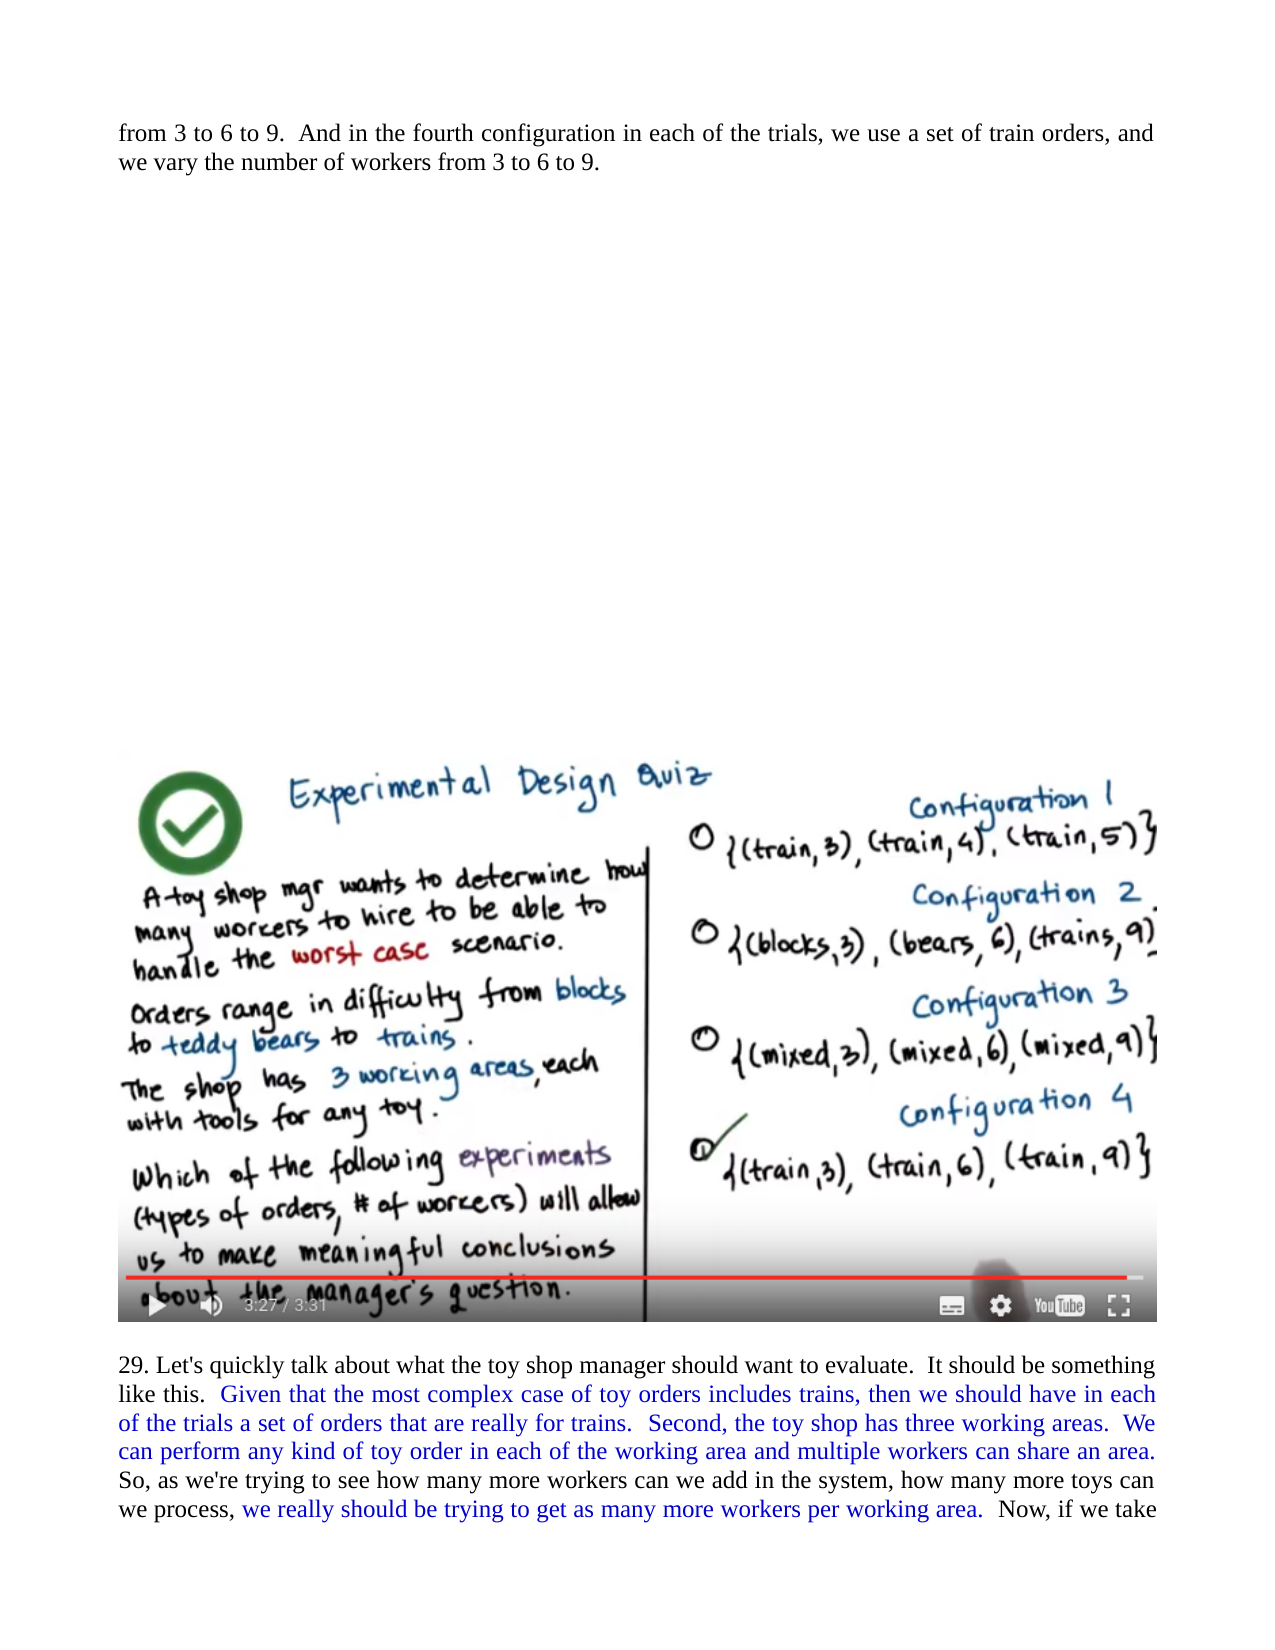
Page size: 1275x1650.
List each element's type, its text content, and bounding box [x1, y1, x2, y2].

text from 3 to 6 to 9. And in the fourth configuration in each of the trials, we use a set of train orders, and we vary the number of workers from 3 to 6 to 9. [118, 118, 1157, 176]
picture [118, 750, 1157, 1322]
text 29. Let's quickly talk about what the toy shop manager should want to evaluate. It should be something like this. Given that the most complex case of toy orders includes trains, then we should have in each of the trials a set of orders that are really for trains. Second, the toy shop has three working areas. We can perform any kind of toy order in each of the working area and multiple workers can share an area. So, as we're trying to see how many more workers can we add in the system, how many more toys can we process, we really should be trying to get as many more workers per working area. Now, if we take [118, 1350, 1157, 1523]
